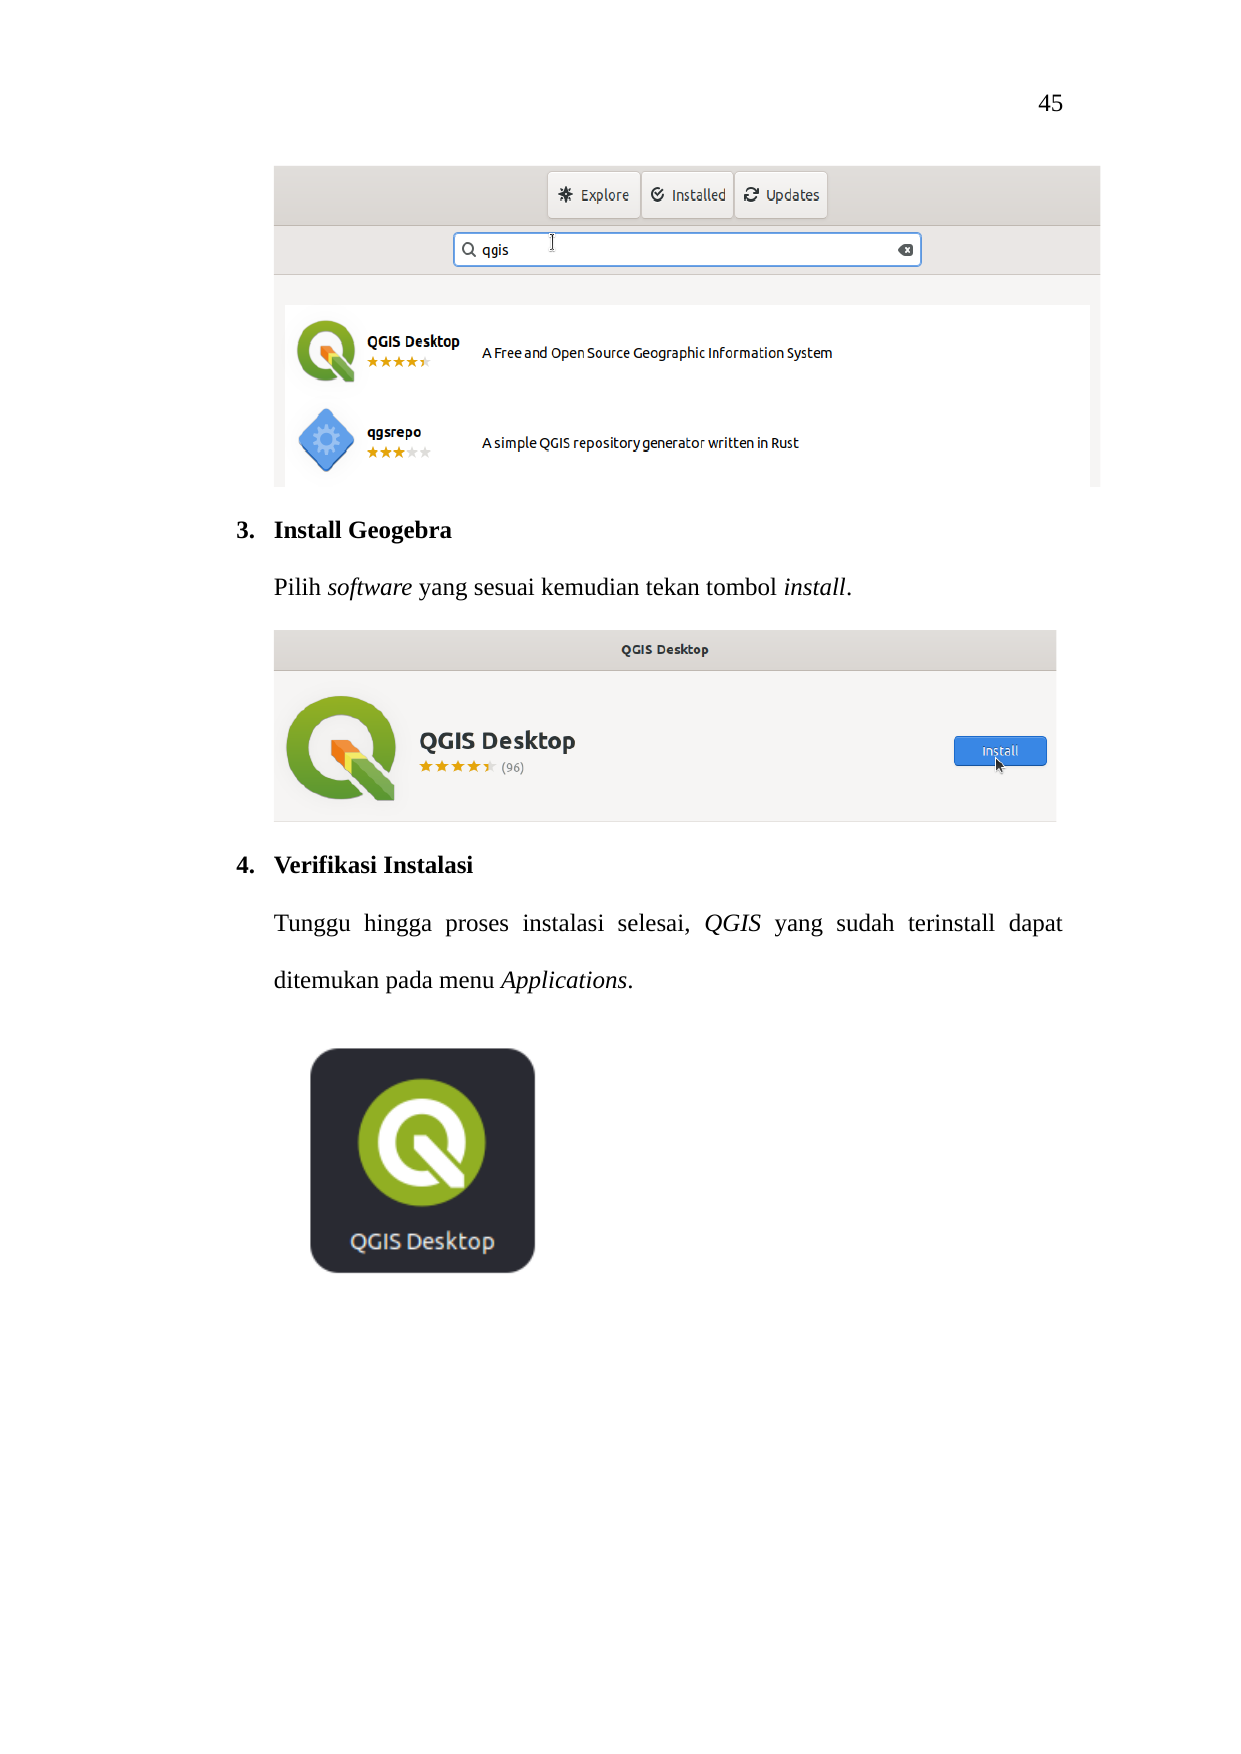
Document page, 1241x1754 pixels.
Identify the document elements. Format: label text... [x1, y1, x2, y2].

picture [273, 165, 1101, 487]
list Verifikasi Instalasi [236, 850, 1063, 879]
list Install Geogebra [236, 515, 1063, 544]
list Pilih software yang sesuai kemudian tekan tombol install. [236, 572, 1063, 601]
picture [273, 630, 1057, 822]
list Tunggu hingga proses instalasi selesai, QGIS yang sudah terinstall dapat ditemukan pada menu Applications. [236, 908, 1063, 994]
picture [273, 1022, 576, 1292]
